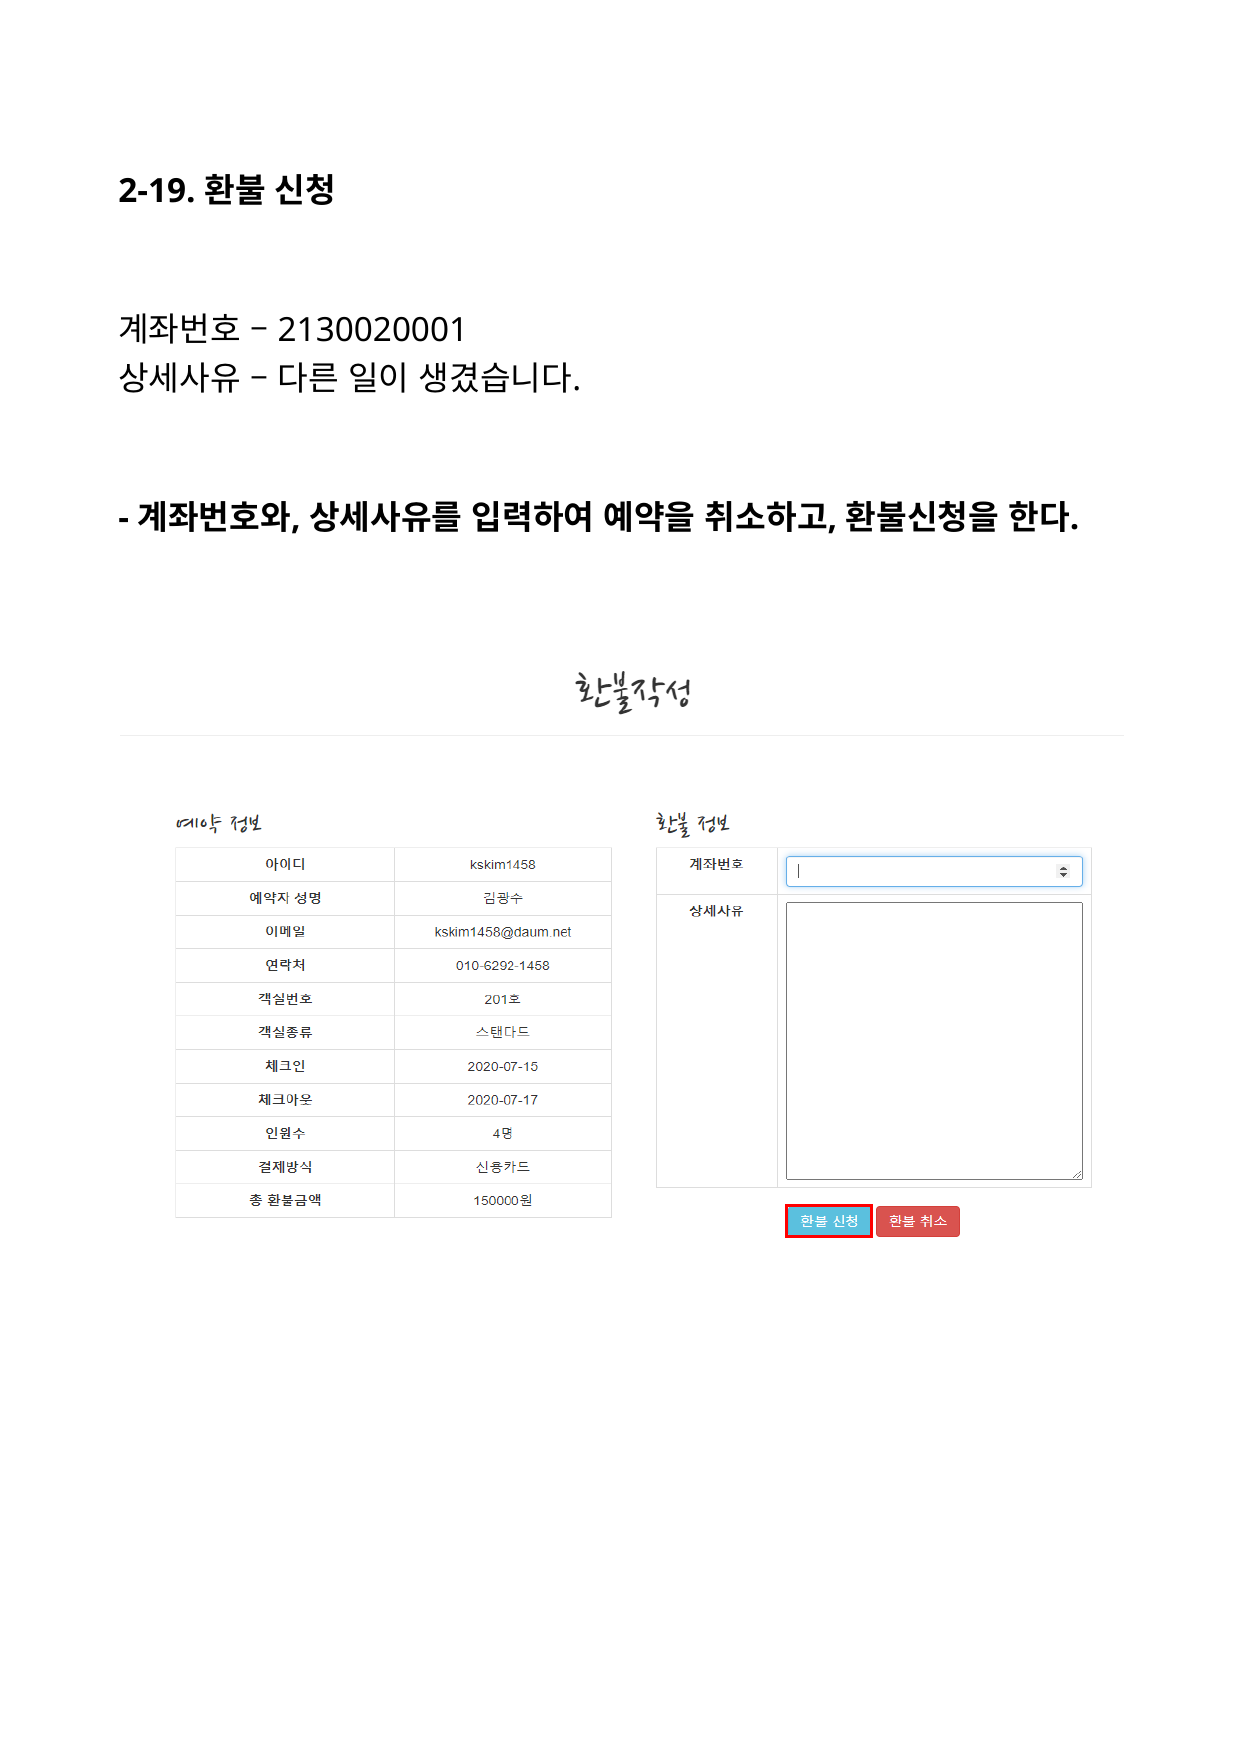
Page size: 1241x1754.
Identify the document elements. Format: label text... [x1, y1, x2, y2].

text - 계좌번호와, 상세사유를 입력하여 예약을 취소하고, 환불신청을 한다. [118, 491, 1122, 539]
picture [120, 651, 1124, 1302]
text 2-19. 환불 신청 [118, 163, 1122, 212]
text 상세사유 – 다른 일이 생겼습니다. [118, 351, 1122, 400]
text 계좌번호 – 2130020001 [118, 303, 1122, 351]
